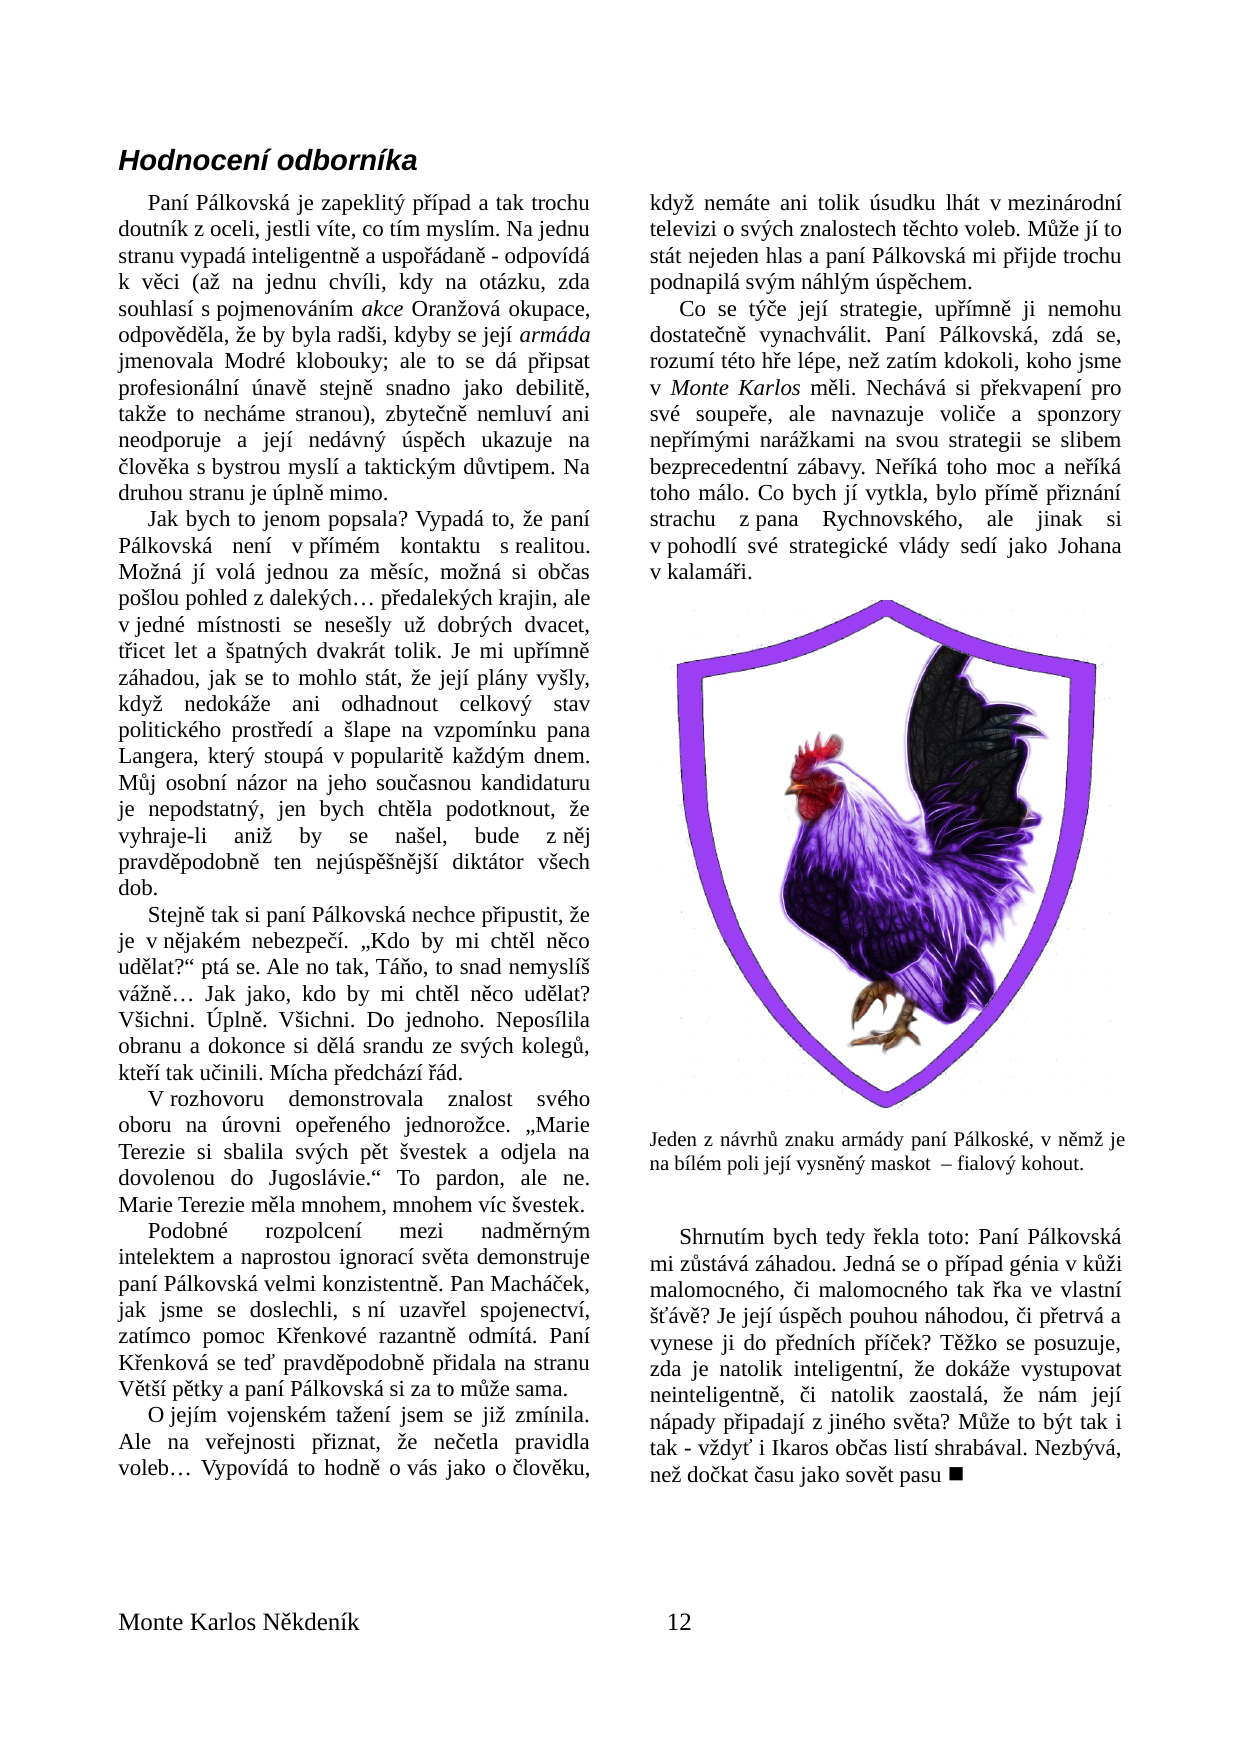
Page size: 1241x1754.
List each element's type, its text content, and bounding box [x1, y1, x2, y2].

text Jak bych to jenom popsala? Vypadá to, že paní Pálkovská není v přímém kontaktu s realitou. Možná jí volá jednou za měsíc, možná si občas pošlou pohled z dalekých… předalekých krajin, ale v jedné místnosti se nesešly už dobrých dvacet, třicet let a špatných dvakrát tolik. Je mi upřímně záhadou, jak se to mohlo stát, že její plány vyšly, když nedokáže ani odhadnout celkový stav politického prostředí a šlape na vzpomínku pana Langera, který stoupá v popularitě každým dnem. Můj osobní názor na jeho současnou kandidaturu je nepodstatný, jen bych chtěla podotknout, že vyhraje-li aniž by se našel, bude z něj pravděpodobně ten nejúspěšnější diktátor všech dob. [118, 505, 591, 901]
text Shrnutím bych tedy řekla toto: Paní Pálkovská mi zůstává záhadou. Jedná se o případ génia v kůži malomocného, či malomocného tak řka ve vlastní šťávě? Je její úspěch pouhou náhodou, či přetrvá a vynese ji do předních příček? Těžko se posuzuje, zda je natolik inteligentní, že dokáže vystupovat neinteligentně, či natolik zaostalá, že nám její nápady připadají z jiného světa? Může to být tak i tak - vždyť i Ikaros občas listí shrabával. Nezbývá, než dočkat času jako sovět pasu  [649, 584, 1122, 1487]
subtitle Hodnocení odborníka [118, 143, 1122, 177]
text Paní Pálkovská je zapeklitý případ a tak trochu doutník z oceli, jestli víte, co tím myslím. Na jednu stranu vypadá inteligentně a uspořádaně - odpovídá k věci (až na jednu chvíli, kdy na otázku, zda souhlasí s pojmenováním akce Oranžová okupace, odpověděla, že by byla radši, kdyby se její armáda jmenovala Modré klobouky; ale to se dá připsat profesionální únavě stejně snadno jako debilitě, takže to necháme stranou), zbytečně nemluví ani neodporuje a její nedávný úspěch ukazuje na člověka s bystrou myslí a taktickým důvtipem. Na druhou stranu je úplně mimo. [118, 189, 591, 505]
text V rozhovoru demonstrovala znalost svého oboru na úrovni opeřeného jednorožce. „Marie Terezie si sbalila svých pět švestek a odjela na dovolenou do Jugoslávie.“ To pardon, ale ne. Marie Terezie měla mnohem, mnohem víc švestek. [118, 1085, 591, 1217]
picture [659, 585, 1116, 1224]
text Stejně tak si paní Pálkovská nechce připustit, že je v nějakém nebezpečí. „Kdo by mi chtěl něco udělat?“ ptá se. Ale no tak, Táňo, to snad nemyslíš vážně… Jak jako, kdo by mi chtěl něco udělat? Všichni. Úplně. Všichni. Do jednoho. Neposílila obranu a dokonce si dělá srandu ze svých kolegů, kteří tak učinili. Mícha předchází řád. [118, 901, 591, 1085]
text Podobné rozpolcení mezi nadměrným intelektem a naprostou ignorací světa demonstruje paní Pálkovská velmi konzistentně. Pan Macháček, jak jsme se doslechli, s ní uzavřel spojenectví, zatímco pomoc Křenkové razantně odmítá. Paní Křenková se teď pravděpodobně přidala na stranu Větší pětky a paní Pálkovská si za to může sama. [118, 1217, 591, 1401]
text když nemáte ani tolik úsudku lhát v mezinárodní televizi o svých znalostech těchto voleb. Může jí to stát nejeden hlas a paní Pálkovská mi přijde trochu podnapilá svým náhlým úspěchem. [649, 189, 1122, 294]
text O jejím vojenském tažení jsem se již zmínila. Ale na veřejnosti přiznat, že nečetla pravidla voleb… Vypovídá to hodně o vás jako o člověku, [118, 1401, 591, 1481]
text Co se týče její strategie, upřímně ji nemohu dostatečně vynachválit. Paní Pálkovská, zdá se, rozumí této hře lépe, než zatím kdokoli, koho jsme v Monte Karlos měli. Nechává si překvapení pro své soupeře, ale navnazuje voliče a sponzory nepřímými narážkami na svou strategii se slibem bezprecedentní zábavy. Neříká toho moc a neříká toho málo. Co bych jí vytkla, bylo přímě přiznání strachu z pana Rychnovského, ale jinak si v pohodlí své strategické vlády sedí jako Johana v kalamáři. [649, 294, 1122, 584]
